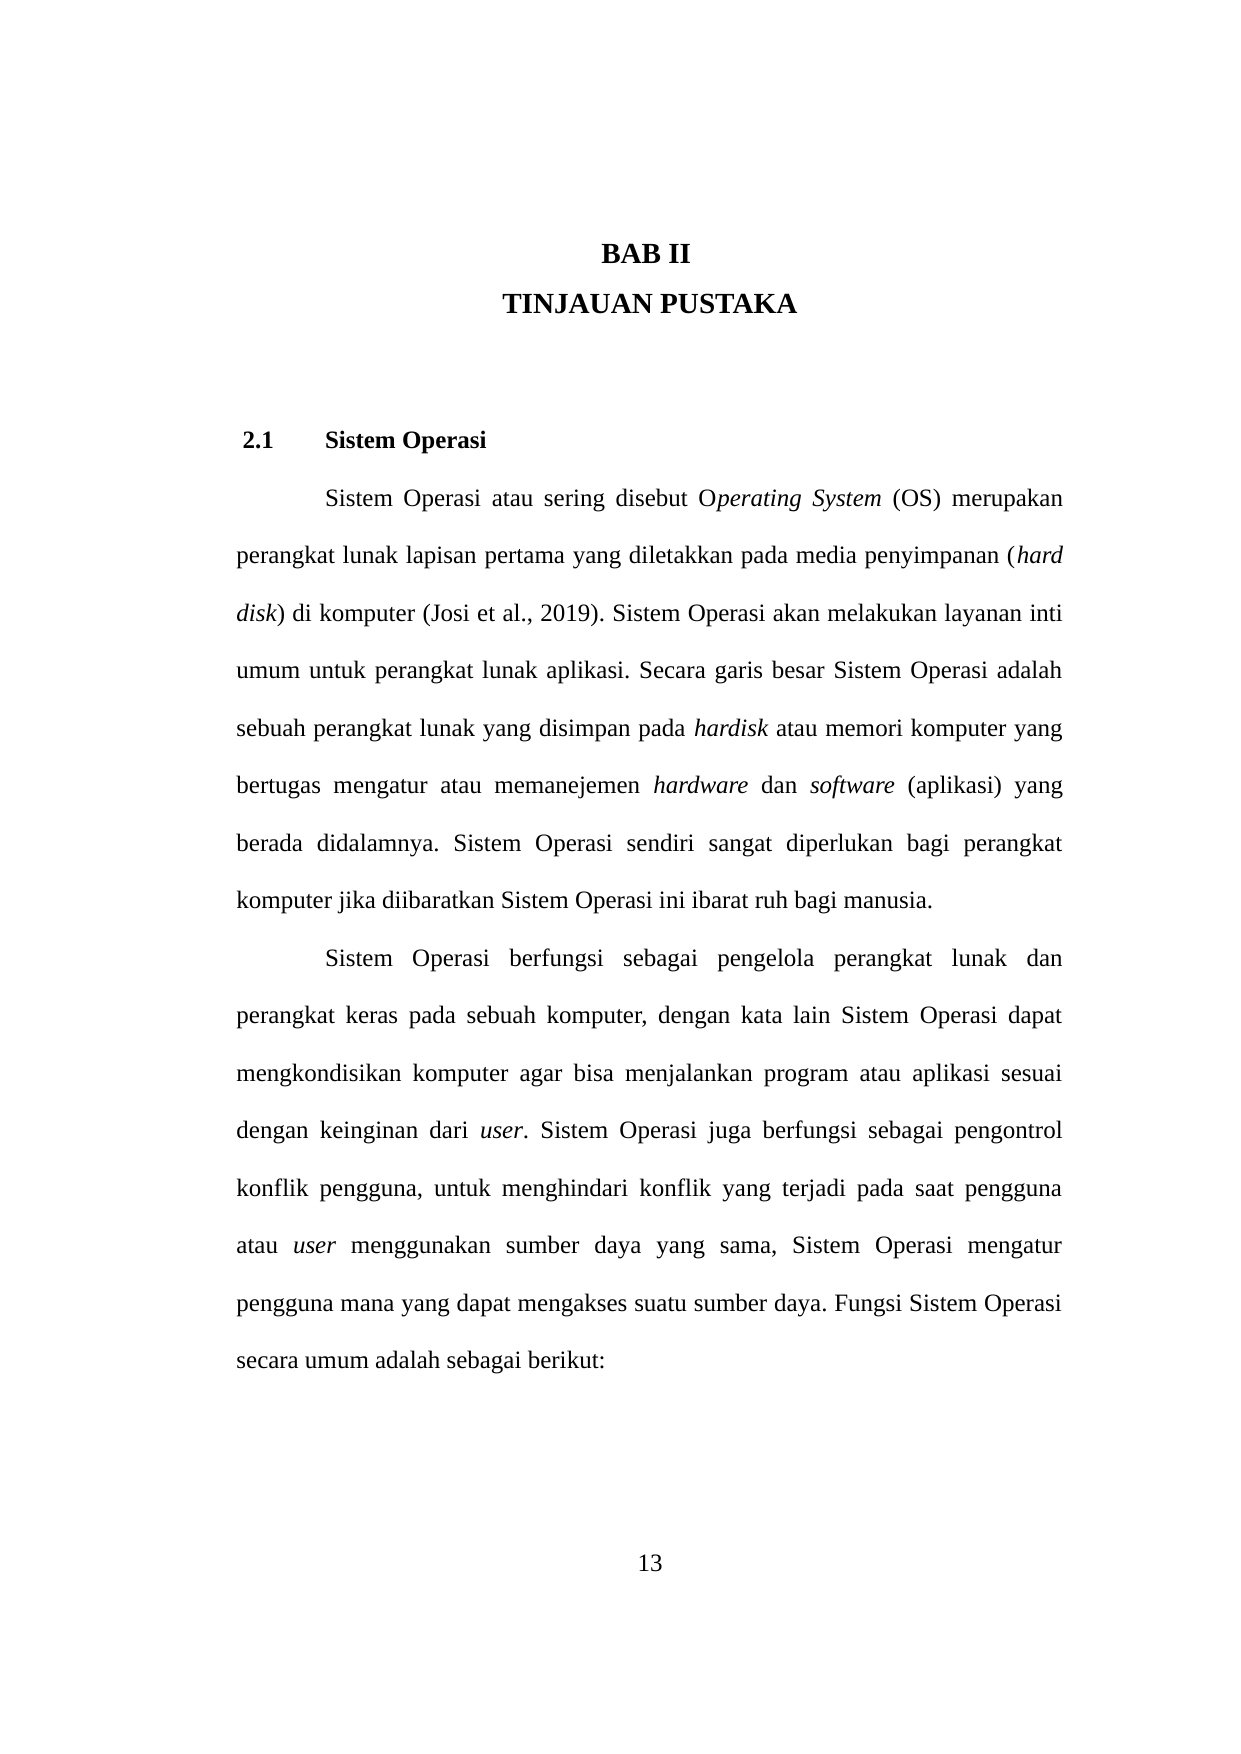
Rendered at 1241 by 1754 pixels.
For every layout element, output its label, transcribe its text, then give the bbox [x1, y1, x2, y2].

text Sistem Operasi berfungsi sebagai pengelola perangkat lunak dan perangkat keras pada sebuah komputer, dengan kata lain Sistem Operasi dapat mengkondisikan komputer agar bisa menjalankan program atau aplikasi sesuai dengan keinginan dari user. Sistem Operasi juga berfungsi sebagai pengontrol konflik pengguna, untuk menghindari konflik yang terjadi pada saat pengguna atau user menggunakan sumber daya yang sama, Sistem Operasi mengatur pengguna mana yang dapat mengakses suatu sumber daya. Fungsi Sistem Operasi secara umum adalah sebagai berikut: [236, 943, 1063, 1374]
subtitle Sistem Operasi [236, 425, 1063, 454]
subtitle TINJAUAN PUSTAKA [236, 236, 1063, 320]
text Sistem Operasi atau sering disebut Operating System (OS) merupakan perangkat lunak lapisan pertama yang diletakkan pada media penyimpanan (hard disk) di komputer (Josi et al., 2019)⁠. Sistem Operasi akan melakukan layanan inti umum untuk perangkat lunak aplikasi. Secara garis besar Sistem Operasi adalah sebuah perangkat lunak yang disimpan pada hardisk atau memori komputer yang bertugas mengatur atau memanejemen hardware dan software (aplikasi) yang berada didalamnya. Sistem Operasi sendiri sangat diperlukan bagi perangkat komputer jika diibaratkan Sistem Operasi ini ibarat ruh bagi manusia. [236, 483, 1063, 914]
